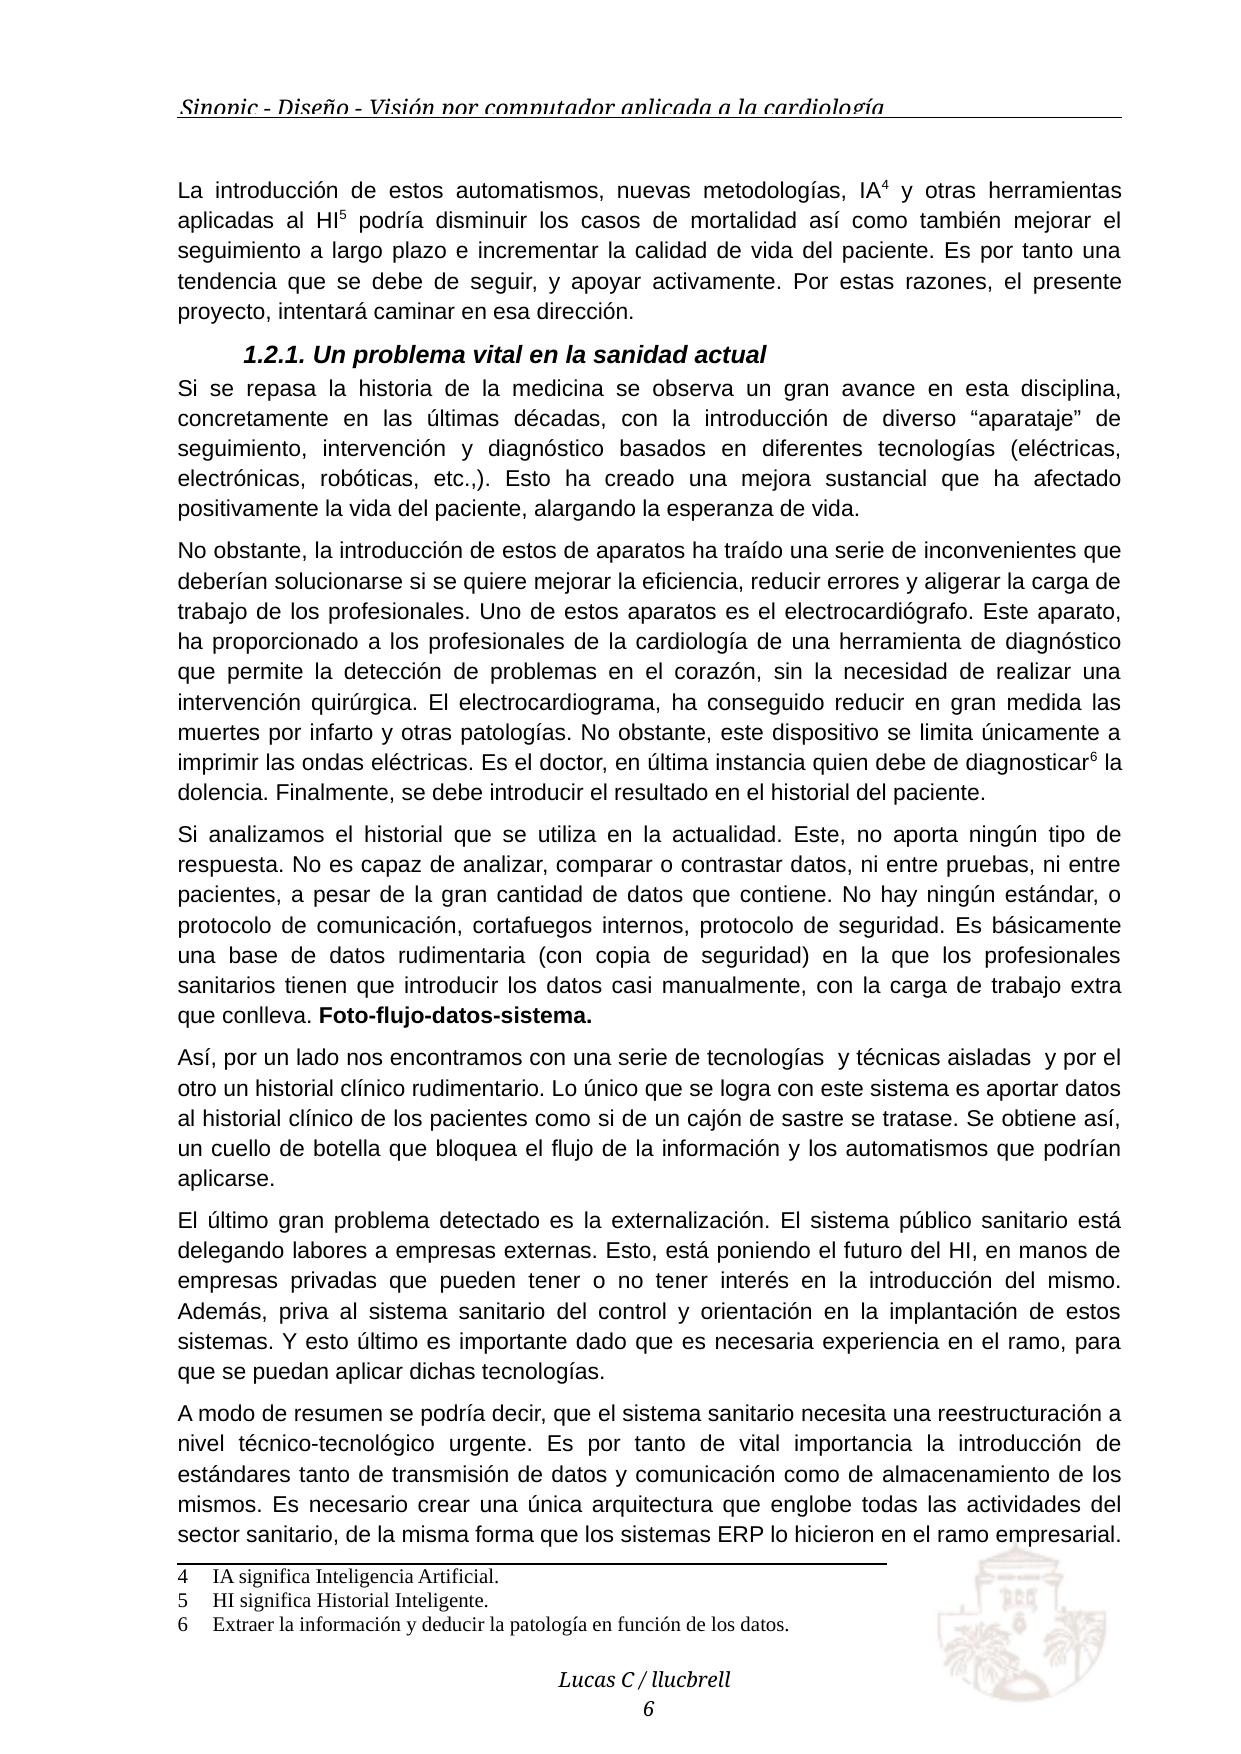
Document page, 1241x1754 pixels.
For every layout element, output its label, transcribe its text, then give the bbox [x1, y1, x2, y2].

text HI significa Historial Inteligente. [177, 1588, 1122, 1612]
text IA significa Inteligencia Artificial. [177, 1564, 1122, 1588]
text Si analizamos el historial que se utiliza en la actualidad. Este, no aporta ningún tipo de respuesta. No es capaz de analizar, comparar o contrastar datos, ni entre pruebas, ni entre pacientes, a pesar de la gran cantidad de datos que contiene. No hay ningún estándar, o protocolo de comunicación, cortafuegos internos, protocolo de seguridad. Es básicamente una base de datos rudimentaria (con copia de seguridad) en la que los profesionales sanitarios tienen que introducir los datos casi manualmente, con la carga de trabajo extra que conlleva. Foto-flujo-datos-sistema. [177, 821, 1122, 1029]
text Así, por un lado nos encontramos con una serie de tecnologías y técnicas aisladas y por el otro un historial clínico rudimentario. Lo único que se logra con este sistema es aportar datos al historial clínico de los pacientes como si de un cajón de sastre se tratase. Se obtiene así, un cuello de botella que bloquea el flujo de la información y los automatismos que podrían aplicarse. [177, 1044, 1122, 1191]
text Extraer la información y deducir la patología en función de los datos. [177, 1612, 1122, 1636]
text Si se repasa la historia de la medicina se observa un gran avance en esta disciplina, concretamente en las últimas décadas, con la introducción de diverso “aparataje” de seguimiento, intervención y diagnóstico basados en diferentes tecnologías (eléctricas, electrónicas, robóticas, etc.,). Esto ha creado una mejora sustancial que ha afectado positivamente la vida del paciente, alargando la esperanza de vida. [177, 374, 1122, 522]
text A modo de resumen se podría decir, que el sistema sanitario necesita una reestructuración a nivel técnico-tecnológico urgente. Es por tanto de vital importancia la introducción de estándares tanto de transmisión de datos y comunicación como de almacenamiento de los mismos. Es necesario crear una única arquitectura que englobe todas las actividades del sector sanitario, de la misma forma que los sistemas ERP lo hicieron en el ramo empresarial. [177, 1400, 1122, 1547]
text El último gran problema detectado es la externalización. El sistema público sanitario está delegando labores a empresas externas. Esto, está poniendo el futuro del HI, en manos de empresas privadas que pueden tener o no tener interés en la introducción del mismo. Además, priva al sistema sanitario del control y orientación en la implantación de estos sistemas. Y esto último es importante dado que es necesaria experiencia en el ramo, para que se puedan aplicar dichas tecnologías. [177, 1207, 1122, 1384]
list Un problema vital en la sanidad actual [177, 340, 1122, 369]
text La introducción de estos automatismos, nuevas metodologías, IA y otras herramientas aplicadas al HI podría disminuir los casos de mortalidad así como también mejorar el seguimiento a largo plazo e incrementar la calidad de vida del paciente. Es por tanto una tendencia que se debe de seguir, y apoyar activamente. Por estas razones, el presente proyecto, intentará caminar en esa dirección. [177, 177, 1122, 324]
text No obstante, la introducción de estos de aparatos ha traído una serie de inconvenientes que deberían solucionarse si se quiere mejorar la eficiencia, reducir errores y aligerar la carga de trabajo de los profesionales. Uno de estos aparatos es el electrocardiógrafo. Este aparato, ha proporcionado a los profesionales de la cardiología de una herramienta de diagnóstico que permite la detección de problemas en el corazón, sin la necesidad de realizar una intervención quirúrgica. El electrocardiograma, ha conseguido reducir en gran medida las muertes por infarto y otras patologías. No obstante, este dispositivo se limita únicamente a imprimir las ondas eléctricas. Es el doctor, en última instancia quien debe de diagnosticar la dolencia. Finalmente, se debe introducir el resultado en el historial del paciente. [177, 537, 1122, 805]
